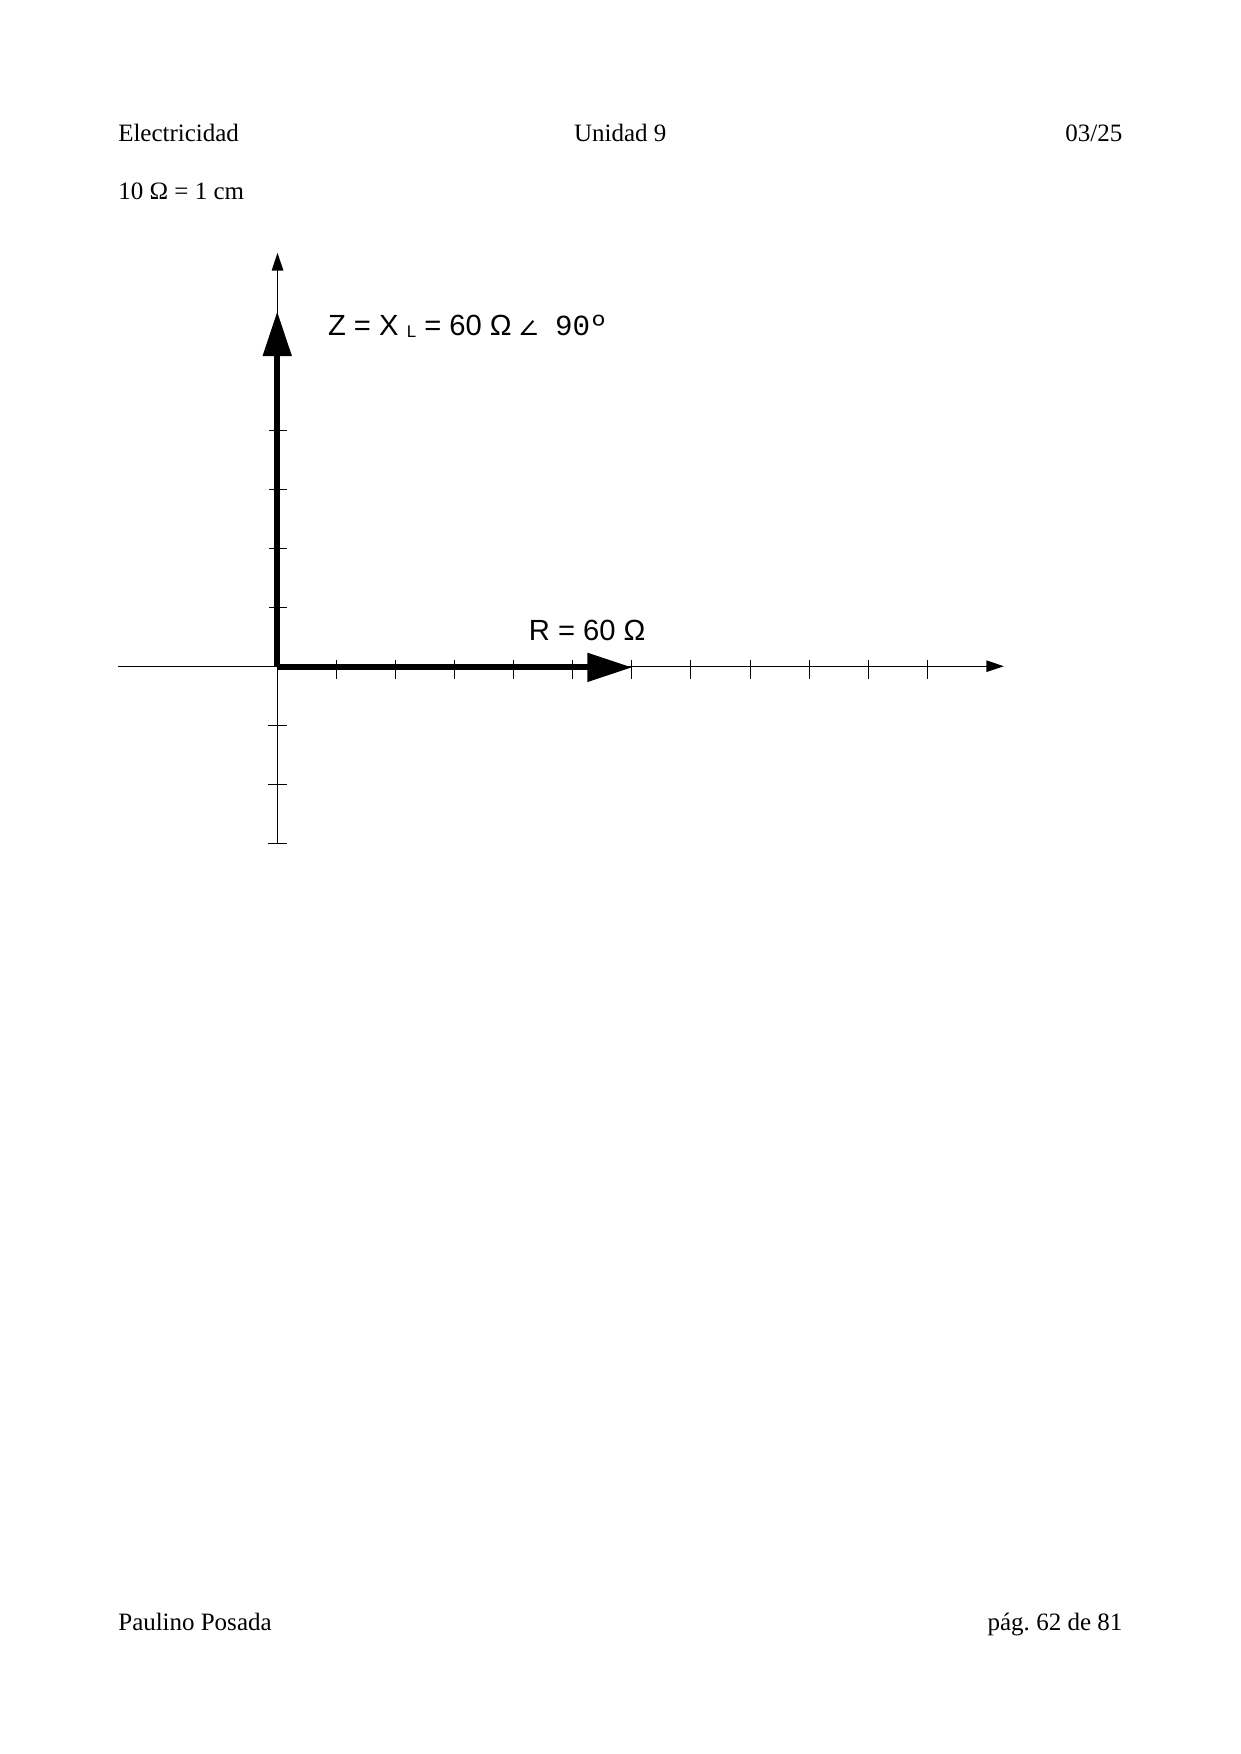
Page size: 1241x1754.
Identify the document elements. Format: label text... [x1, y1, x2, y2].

text 10 Ω = 1 cm [118, 176, 1122, 205]
